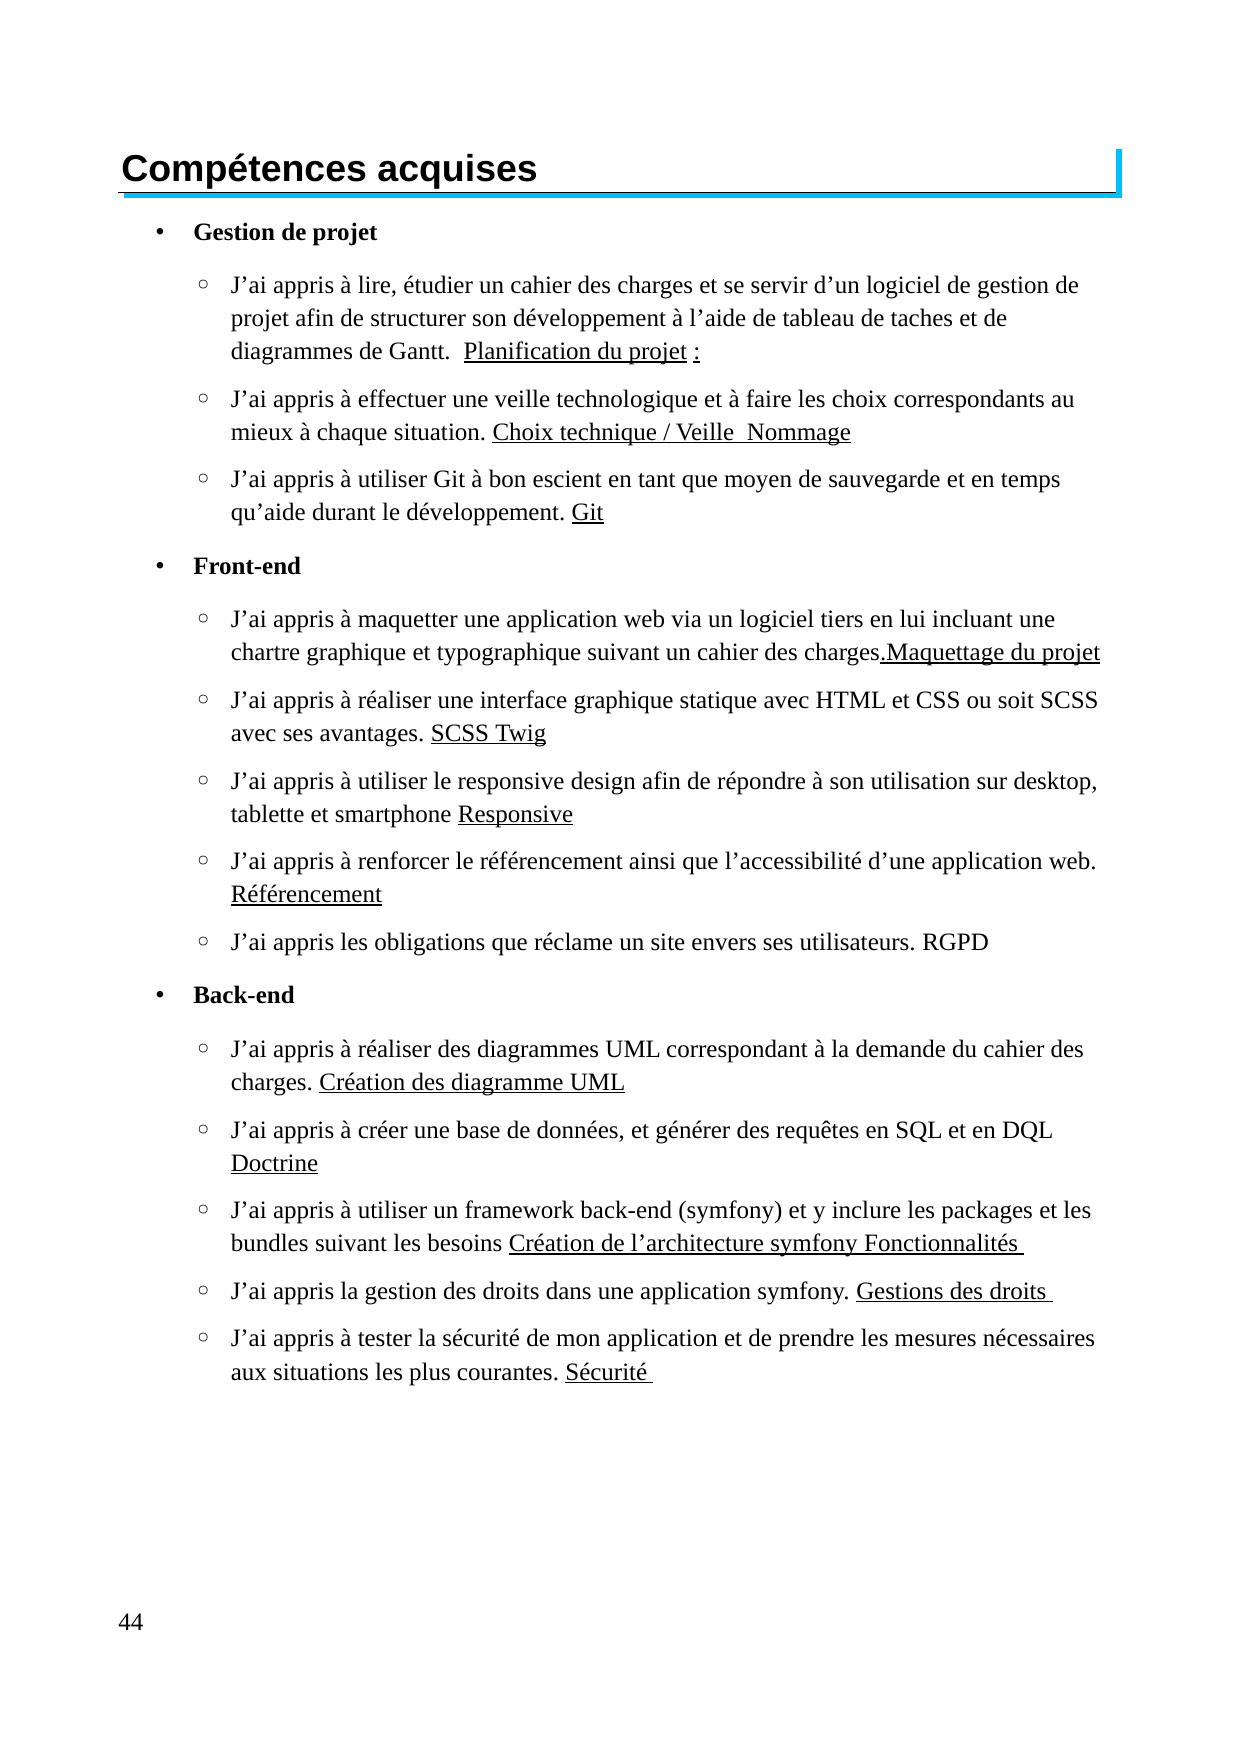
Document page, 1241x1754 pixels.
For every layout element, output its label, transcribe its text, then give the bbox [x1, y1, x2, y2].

list J’ai appris à utiliser le responsive design afin de répondre à son utilisation sur desktop, tablette et smartphone Responsive [193, 766, 1122, 827]
list J’ai appris les obligations que réclame un site envers ses utilisateurs. RGPD [193, 927, 1122, 956]
list Front-end [156, 551, 1122, 580]
subtitle Compétences acquises [118, 143, 1116, 192]
list J’ai appris à réaliser une interface graphique statique avec HTML et CSS ou soit SCSS avec ses avantages. SCSS Twig [193, 685, 1122, 747]
list J’ai appris à créer une base de données, et générer des requêtes en SQL et en DQL Doctrine [193, 1115, 1122, 1176]
list J’ai appris à maquetter une application web via un logiciel tiers en lui incluant une chartre graphique et typographique suivant un cahier des charges.Maquettage du projet [193, 604, 1122, 666]
list J’ai appris à lire, étudier un cahier des charges et se servir d’un logiciel de gestion de projet afin de structurer son développement à l’aide de tableau de taches et de diagrammes de Gantt. Planification du projet : [193, 270, 1122, 365]
list J’ai appris à réaliser des diagrammes UML correspondant à la demande du cahier des charges. Création des diagramme UML [193, 1034, 1122, 1096]
list J’ai appris à utiliser un framework back-end (symfony) et y inclure les packages et les bundles suivant les besoins Création de l’architecture symfony Fonctionnalités [193, 1195, 1122, 1257]
list J’ai appris à renforcer le référencement ainsi que l’accessibilité d’une application web. Référencement [193, 846, 1122, 908]
list Back-end [156, 981, 1122, 1009]
list J’ai appris à effectuer une veille technologique et à faire les choix correspondants au mieux à chaque situation. Choix technique / Veille Nommage [193, 384, 1122, 446]
list J’ai appris la gestion des droits dans une application symfony. Gestions des droits [193, 1276, 1122, 1305]
list J’ai appris à tester la sécurité de mon application et de prendre les mesures nécessaires aux situations les plus courantes. Sécurité [193, 1323, 1122, 1385]
list J’ai appris à utiliser Git à bon escient en tant que moyen de sauvegarde et en temps qu’aide durant le développement. Git [193, 464, 1122, 526]
list Gestion de projet [156, 217, 1122, 245]
